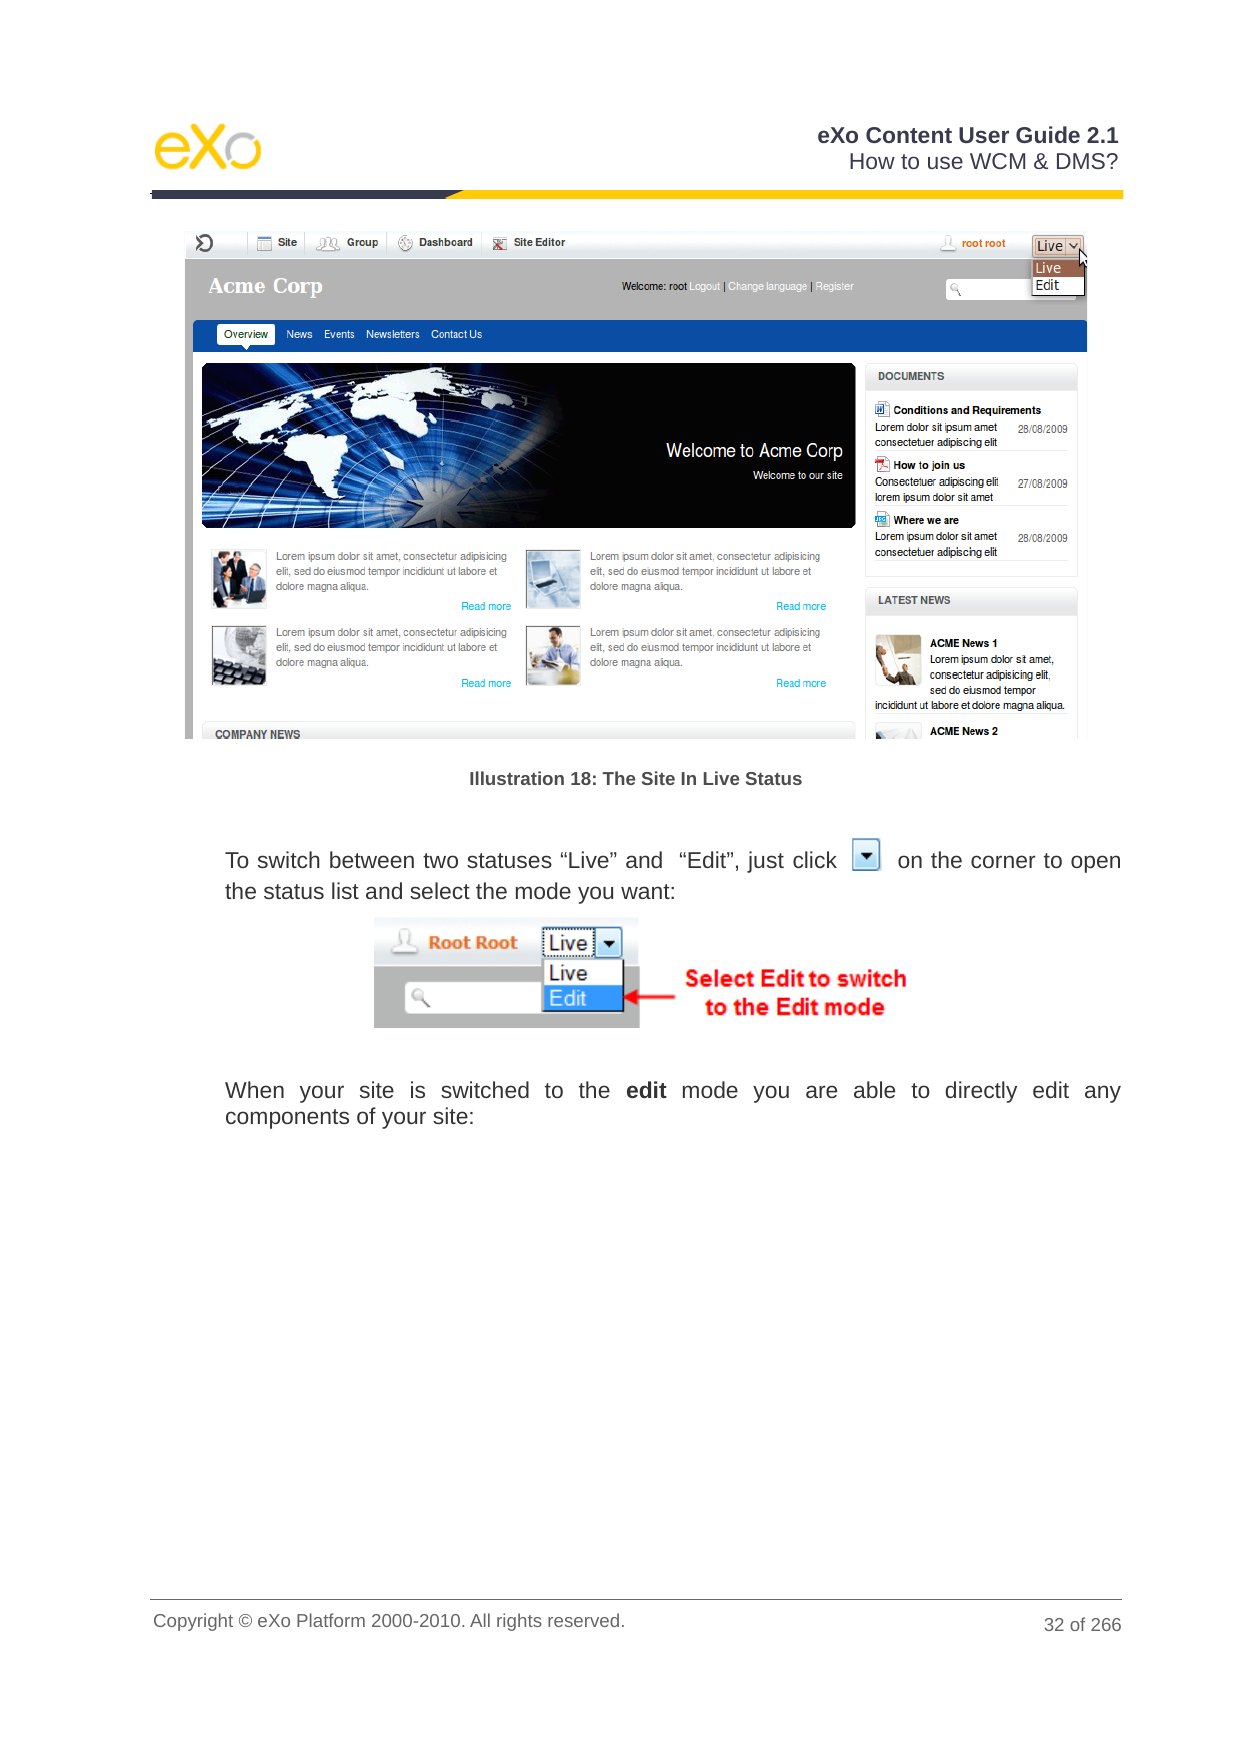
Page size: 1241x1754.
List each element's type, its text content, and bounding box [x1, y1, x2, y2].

picture [374, 916, 917, 1028]
list To switch between two statuses “Live” and “Edit”, just click on the corner to open the status list and select the mode you want: [187, 830, 1122, 904]
picture [155, 123, 262, 170]
picture [852, 837, 882, 871]
list When your site is switched to the edit mode you are able to directly edit any components of your site: [187, 1077, 1122, 1129]
picture [184, 231, 1088, 739]
picture [151, 190, 1124, 199]
list Illustration 18: The Site In Live Status [163, 298, 1108, 789]
